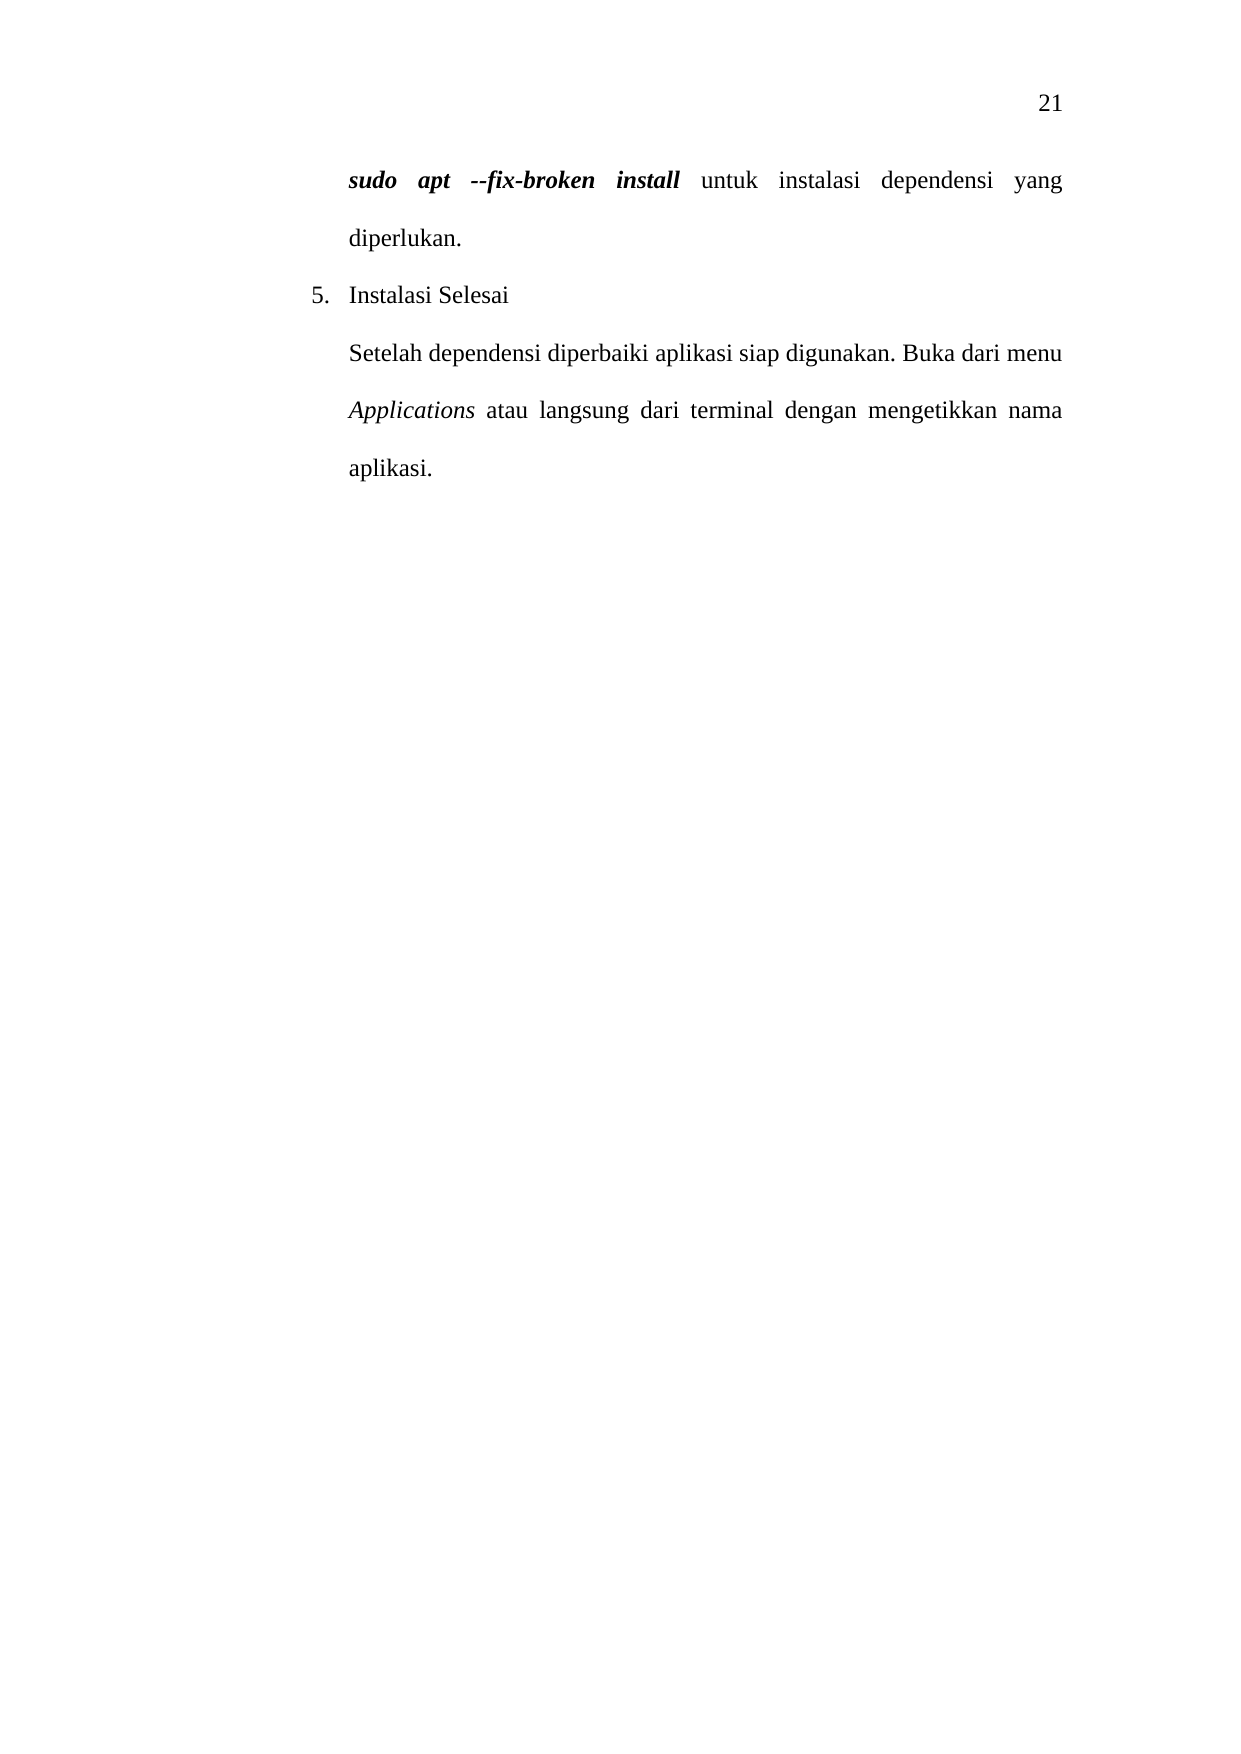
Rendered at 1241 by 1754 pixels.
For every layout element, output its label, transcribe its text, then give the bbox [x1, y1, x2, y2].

list sudo apt --fix-broken install untuk instalasi dependensi yang diperlukan. [311, 165, 1063, 252]
list Setelah dependensi diperbaiki aplikasi siap digunakan. Buka dari menu Applications atau langsung dari terminal dengan mengetikkan nama aplikasi. [311, 338, 1063, 482]
list Instalasi Selesai [311, 280, 1063, 309]
